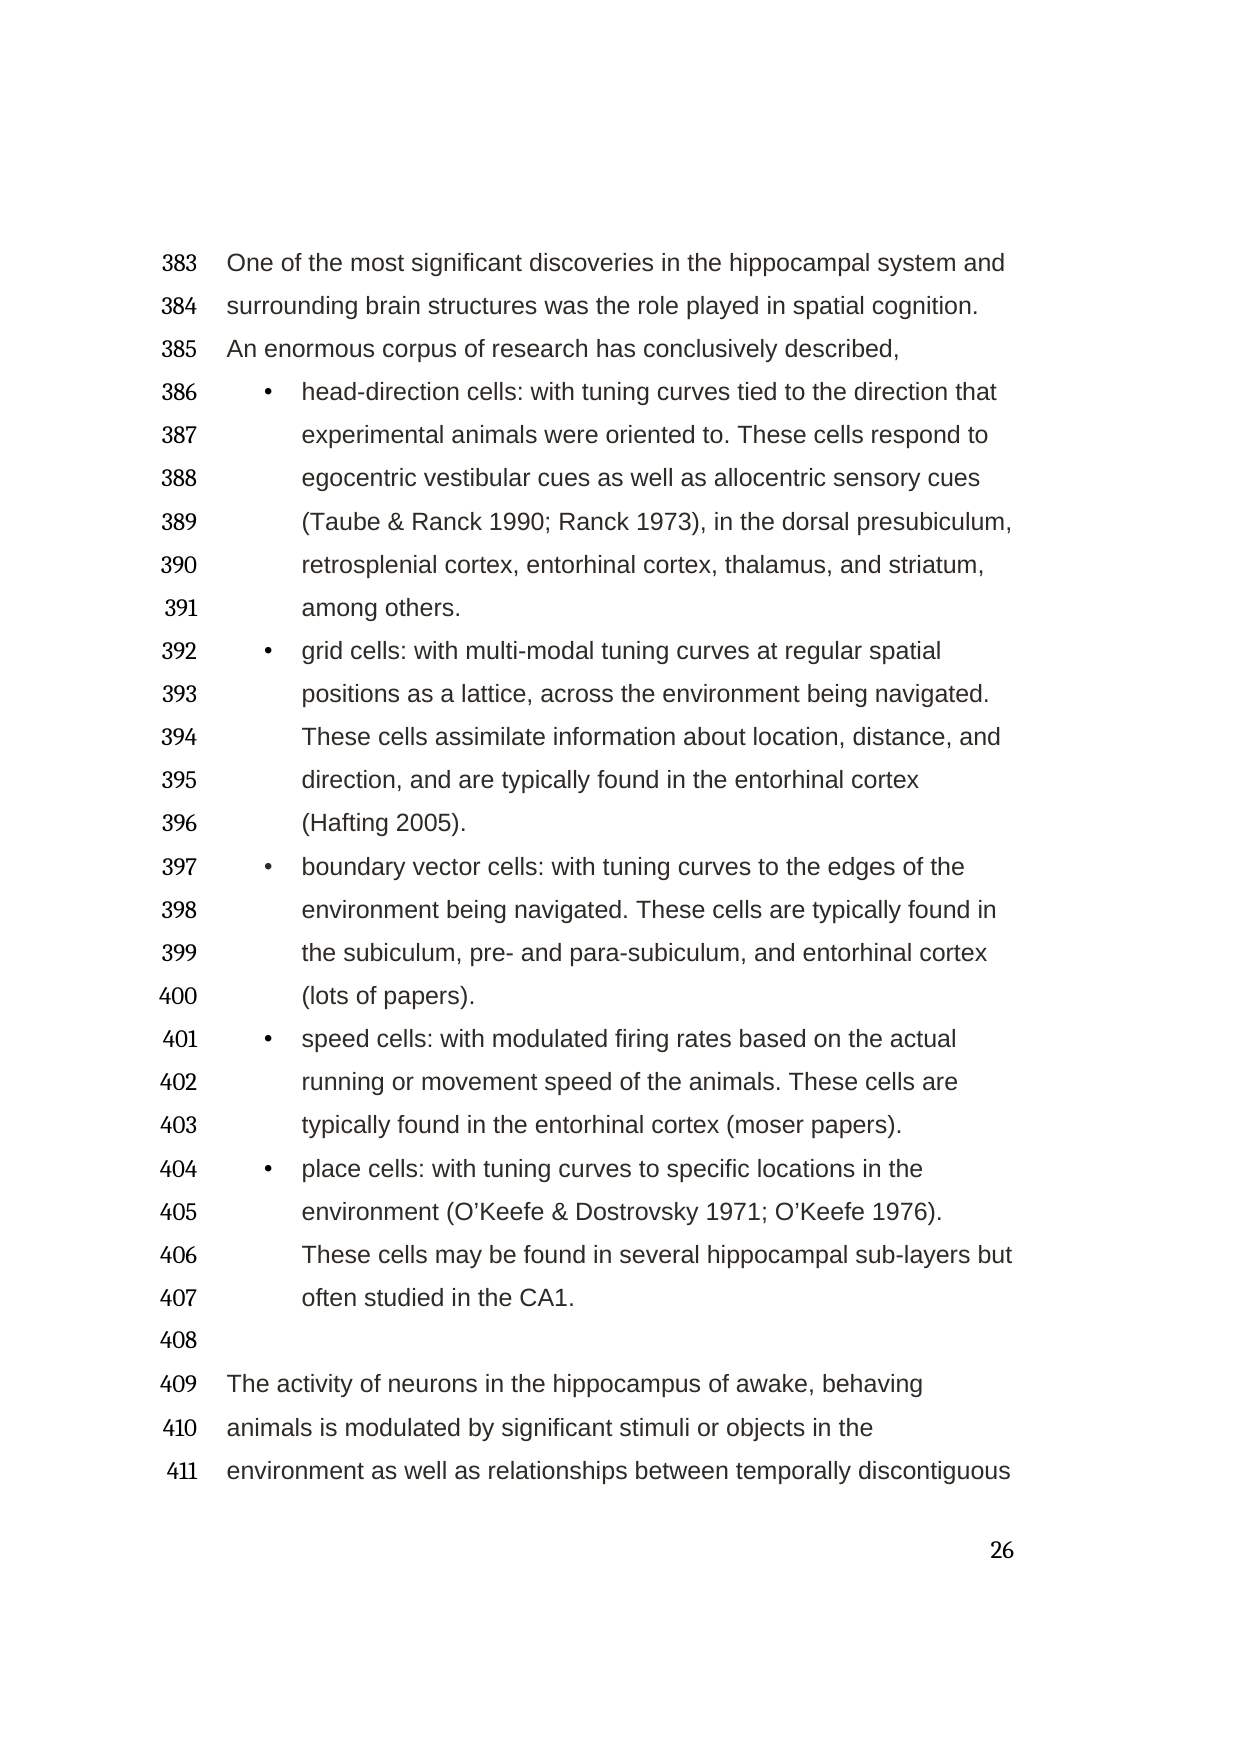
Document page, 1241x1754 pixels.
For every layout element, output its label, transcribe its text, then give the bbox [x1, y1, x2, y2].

list speed cells: with modulated firing rates based on the actual running or movement speed of the animals. These cells are typically found in the entorhinal cortex (moser papers). [264, 1024, 1014, 1139]
list place cells: with tuning curves to specific locations in the environment (O’Keefe & Dostrovsky 1971; O’Keefe 1976). These cells may be found in several hippocampal sub-layers but often studied in the CA1. [264, 1154, 1014, 1312]
text One of the most significant discoveries in the hippocampal system and surrounding brain structures was the role played in spatial cognition. An enormous corpus of research has conclusively described, [226, 248, 1014, 363]
list head-direction cells: with tuning curves tied to the direction that experimental animals were oriented to. These cells respond to egocentric vestibular cues as well as allocentric sensory cues (Taube & Ranck 1990; Ranck 1973), in the dorsal presubiculum, retrosplenial cortex, entorhinal cortex, thalamus, and striatum, among others. [264, 377, 1014, 621]
text The activity of neurons in the hippocampus of awake, behaving animals is modulated by significant stimuli or objects in the environment as well as relationships between temporally discontiguous [226, 1369, 1014, 1484]
list boundary vector cells: with tuning curves to the edges of the environment being navigated. These cells are typically found in the subiculum, pre- and para-subiculum, and entorhinal cortex (lots of papers). [264, 852, 1014, 1010]
list grid cells: with multi-modal tuning curves at regular spatial positions as a lattice, across the environment being navigated. These cells assimilate information about location, distance, and direction, and are typically found in the entorhinal cortex (Hafting 2005). [264, 636, 1014, 837]
